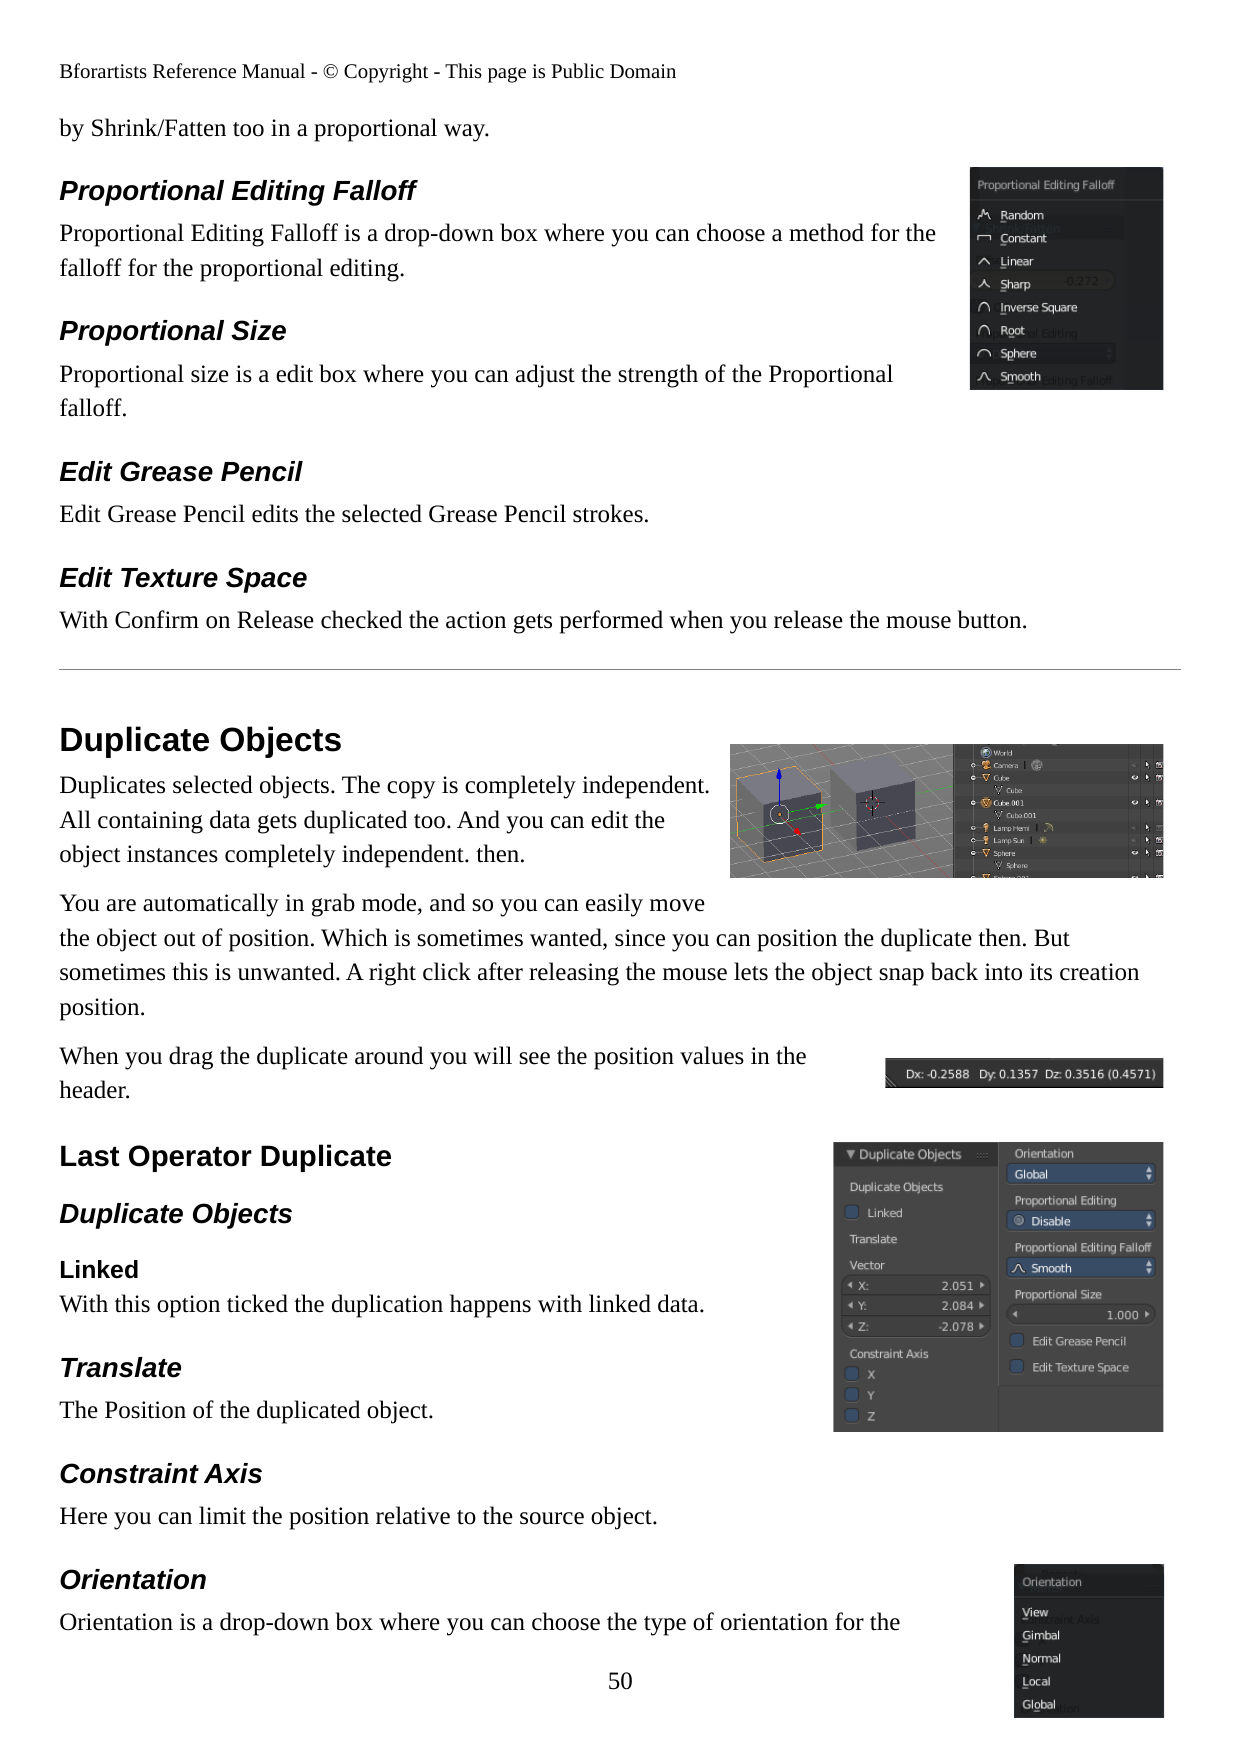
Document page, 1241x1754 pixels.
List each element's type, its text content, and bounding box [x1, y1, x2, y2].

text With this option ticked the duplication happens with linked data. [59, 1289, 833, 1318]
subtitle Translate [59, 1351, 833, 1383]
subtitle Linked [59, 1255, 833, 1283]
subtitle [1164, 1255, 1181, 1283]
text by Shrink/Fatten too in a proportional way. [59, 113, 1181, 141]
text Proportional size is a edit box where you can adjust the strength of the Proportional falloff. [59, 359, 1181, 422]
picture [833, 1142, 1164, 1432]
picture [969, 167, 1164, 390]
text Here you can limit the position relative to the source object. [59, 1501, 1181, 1530]
text The Position of the duplicated object. [59, 1396, 833, 1424]
subtitle Constraint Axis [59, 1457, 1181, 1489]
text When you drag the duplicate around you will see the position values in the header. [59, 1041, 1181, 1104]
subtitle Last Operator Duplicate [59, 1139, 1181, 1173]
picture [885, 1058, 1164, 1088]
text Orientation is a drop-down box where you can choose the type of orientation for the [59, 1607, 1014, 1636]
text With Confirm on Release checked the action gets performed when you release the mouse button. [59, 605, 1181, 634]
subtitle [1164, 1198, 1181, 1230]
subtitle Edit Grease Pencil [59, 455, 1181, 487]
text Proportional Editing Falloff is a drop-down box where you can choose a method for the falloff for the proportional editing. [59, 218, 969, 282]
subtitle [1164, 1351, 1181, 1383]
text Duplicates selected objects. The copy is completely independent. All containing data gets duplicated too. And you can edit the object instances completely independent. then. [59, 771, 730, 868]
picture [730, 744, 1164, 878]
text You are automatically in grab mode, and so you can easily move the object out of position. Which is sometimes wanted, since you can position the duplicate then. But sometimes this is unwanted. A right click after releasing the mouse lets the object snap back into its creation position. [59, 888, 1181, 1021]
subtitle Duplicate Objects [59, 1198, 833, 1230]
text Edit Grease Pencil edits the selected Grease Pencil strokes. [59, 499, 1181, 528]
subtitle Edit Texture Space [59, 561, 1181, 593]
subtitle Duplicate Objects [59, 719, 1181, 758]
subtitle Proportional Size [59, 314, 969, 346]
subtitle Orientation [59, 1563, 1181, 1595]
picture [1014, 1564, 1165, 1718]
subtitle Proportional Editing Falloff [59, 174, 969, 206]
subtitle [1164, 314, 1181, 346]
